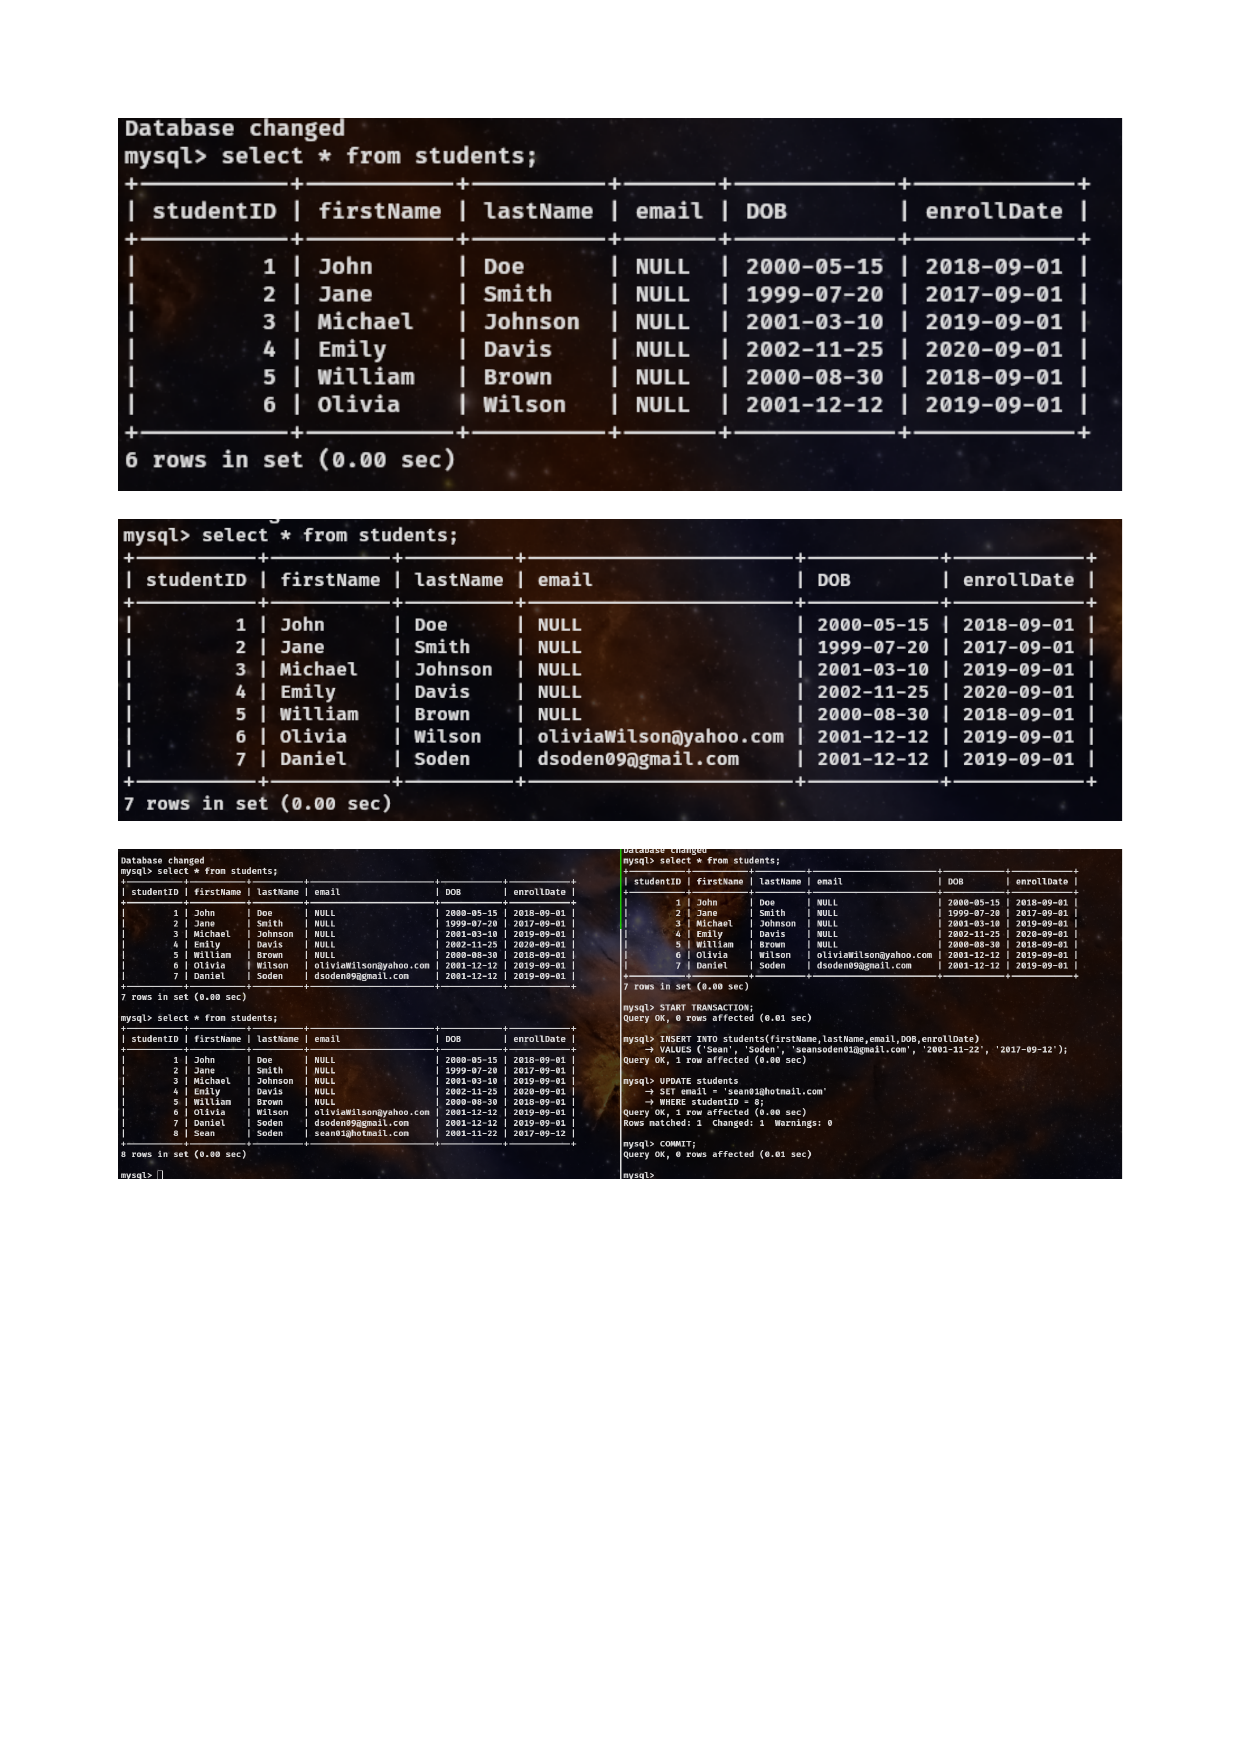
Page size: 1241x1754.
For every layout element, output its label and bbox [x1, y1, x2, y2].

picture [118, 849, 1123, 1179]
picture [118, 519, 1123, 821]
picture [118, 118, 1123, 491]
